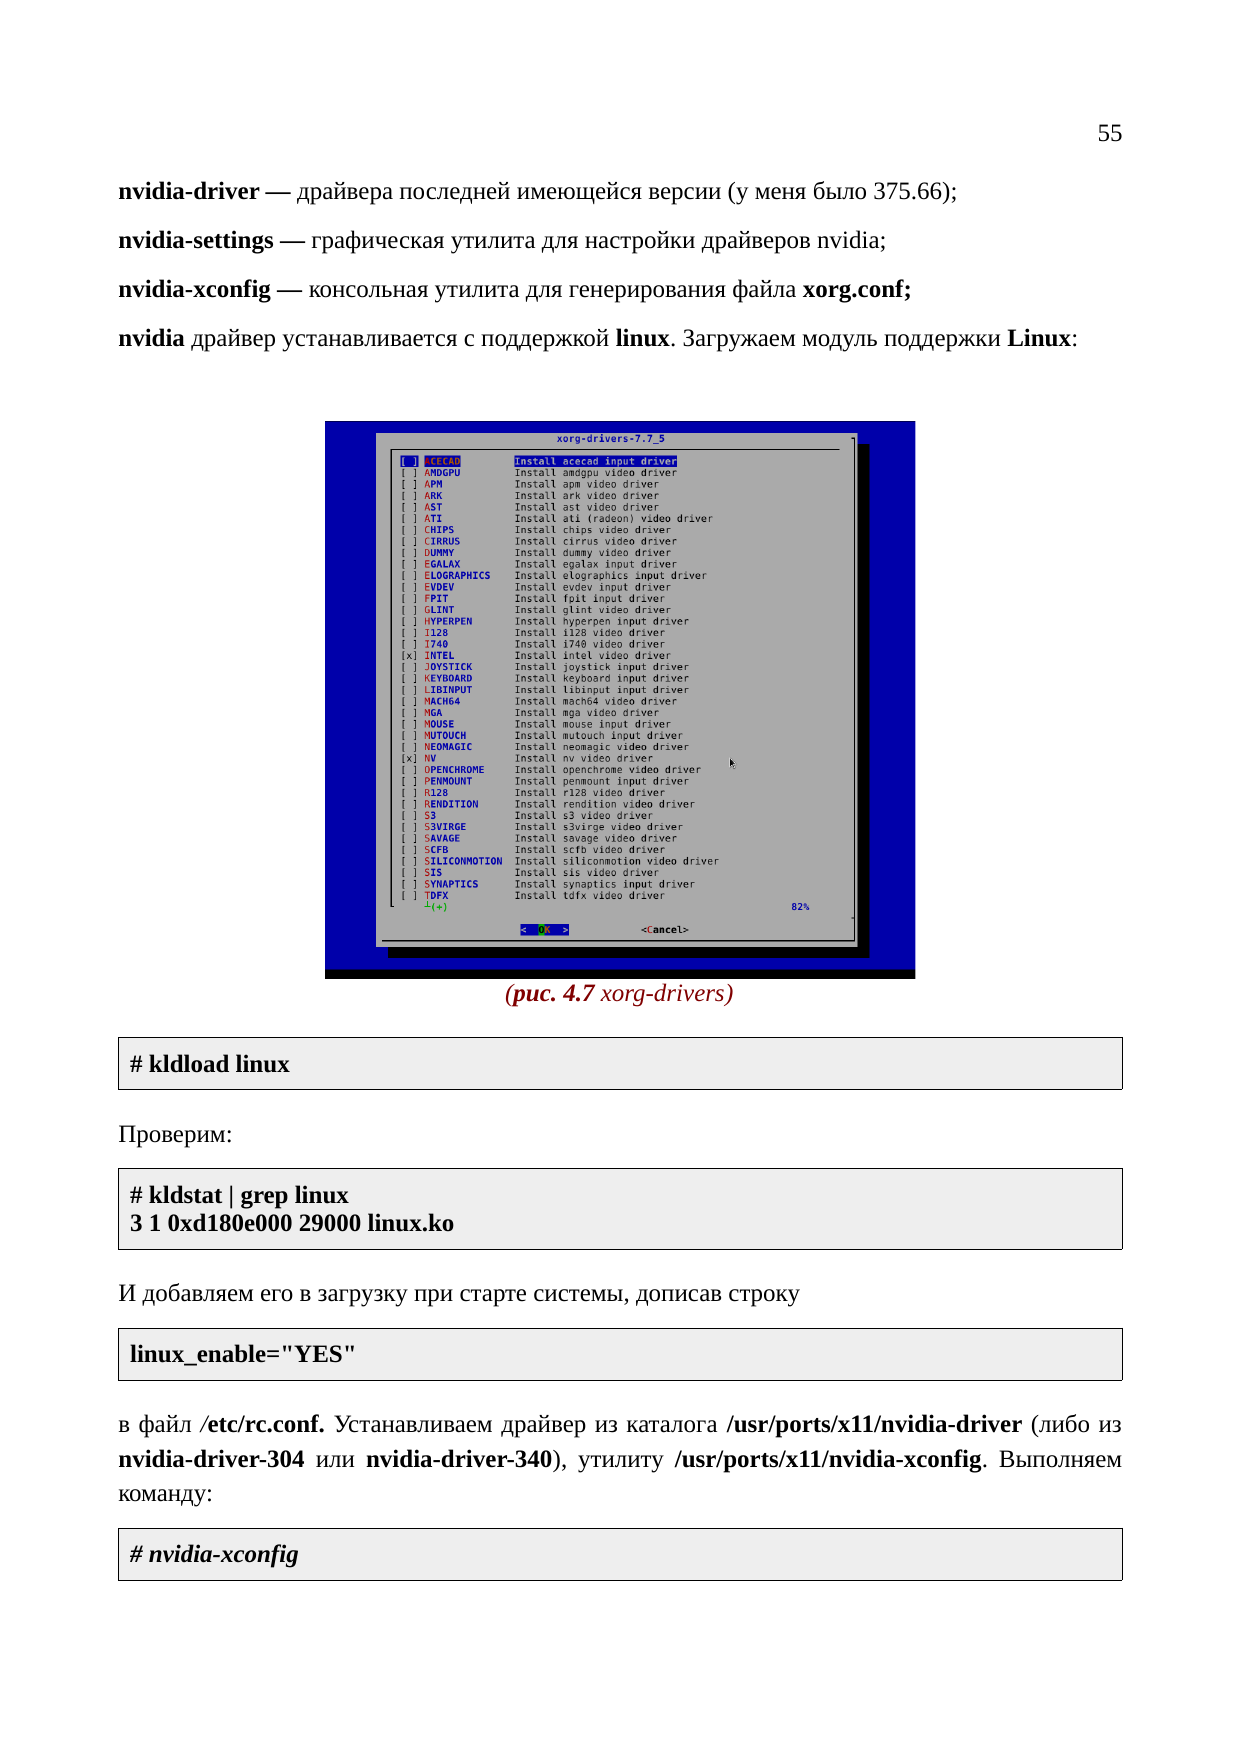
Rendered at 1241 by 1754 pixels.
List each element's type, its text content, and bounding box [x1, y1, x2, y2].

text # nvidia-xconfig [119, 1529, 1122, 1580]
text nvidia-xconfig — консольная утилита для генерирования файла xorg.conf; [118, 274, 1122, 303]
picture [325, 421, 916, 979]
text nvidia-driver — драйвера последней имеющейся версии (у меня было 375.66); [118, 176, 1122, 205]
text в файл /etc/rc.conf. Устанавливаем драйвер из каталога /usr/ports/x11/nvidia-driver (либо из nvidia-driver-304 или nvidia-driver-340), утилиту /usr/ports/x11/nvidia-xconfig. Выполняем команду: [118, 1409, 1122, 1507]
text nvidia драйвер устанавливается с поддержкой linux. Загружаем модуль поддержки Linux: [118, 323, 1122, 352]
text linux_enable="YES" [119, 1329, 1122, 1380]
text # kldstat | grep linux 3 1 0xd180e000 29000 linux.ko [119, 1169, 1122, 1249]
text (рис. 4.7 xorg-drivers) [118, 422, 1122, 1007]
text И добавляем его в загрузку при старте системы, дописав строку [118, 1278, 1122, 1307]
text # kldload linux [119, 1038, 1122, 1089]
text Проверим: [118, 1119, 1122, 1147]
text nvidia-settings — графическая утилита для настройки драйверов nvidia; [118, 225, 1122, 254]
